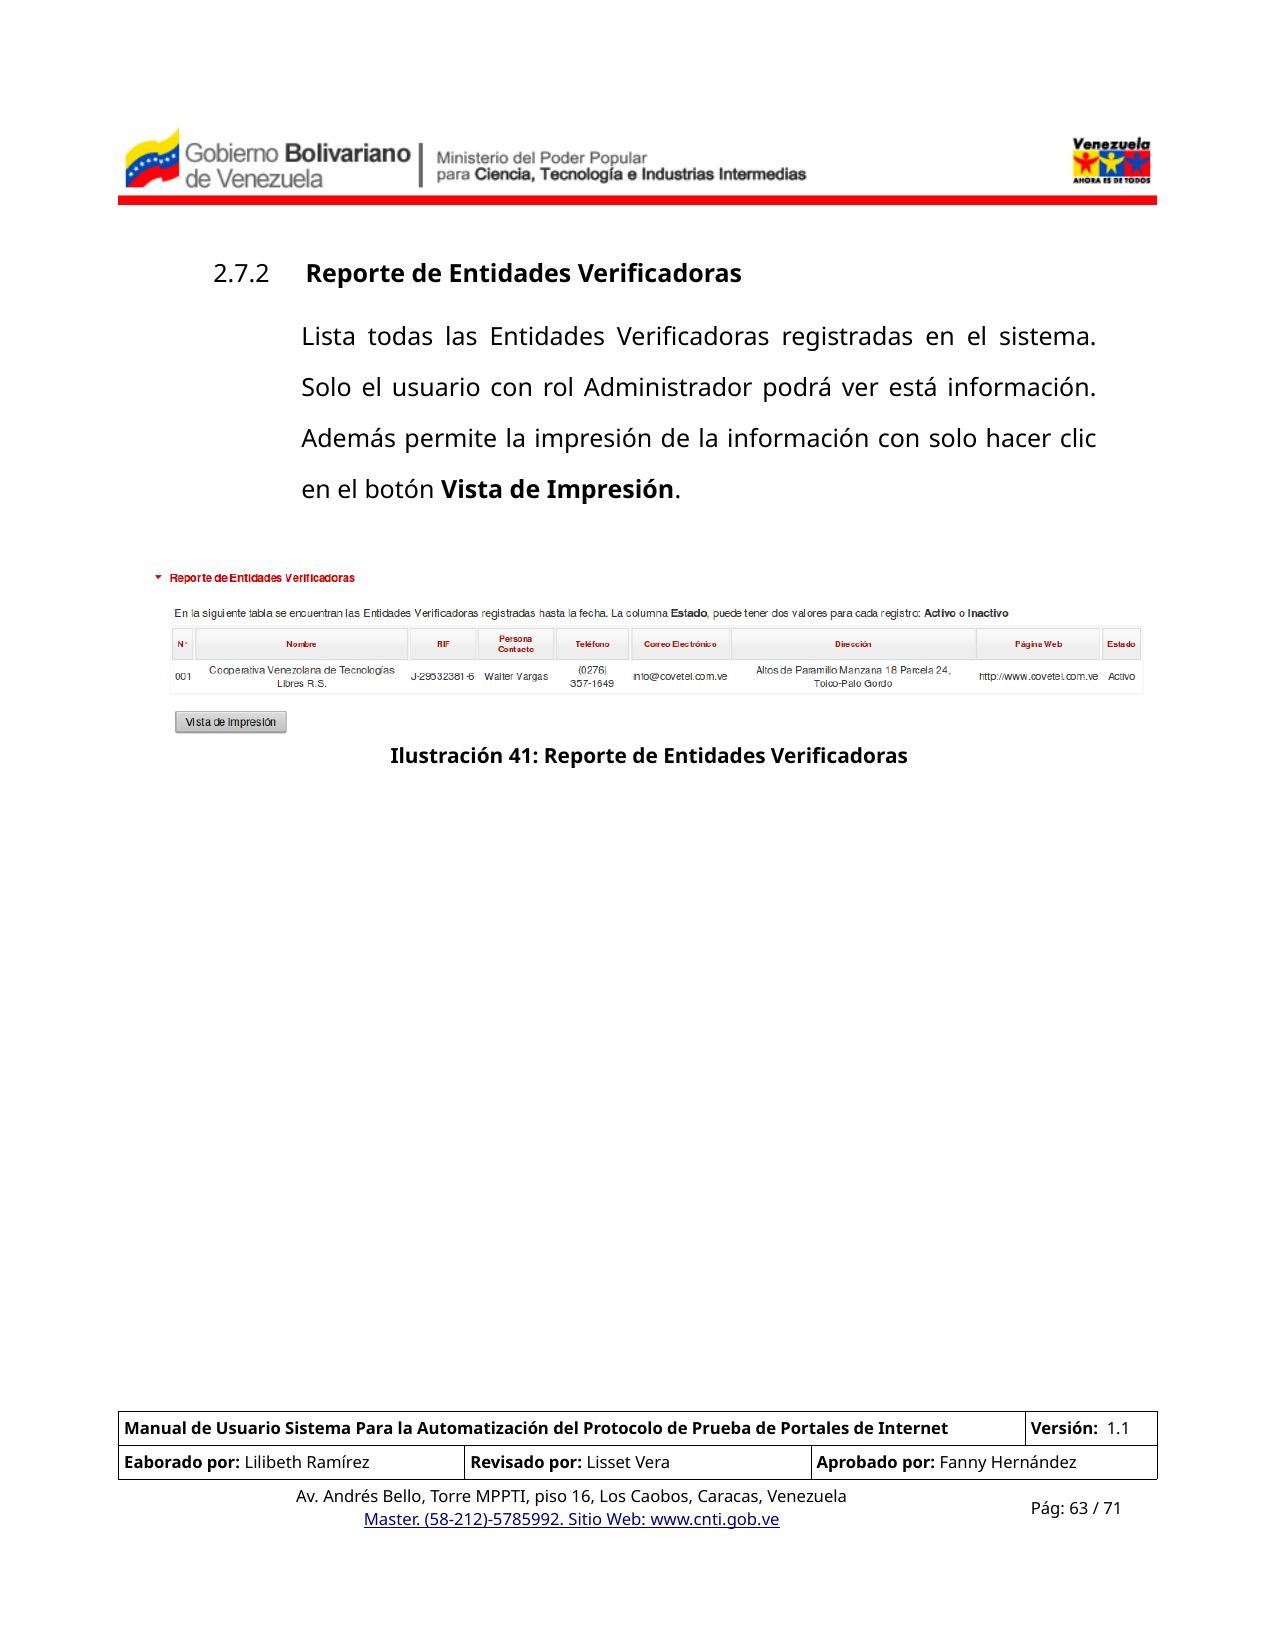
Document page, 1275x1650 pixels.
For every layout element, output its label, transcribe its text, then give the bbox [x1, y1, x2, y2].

picture [118, 119, 1157, 205]
text Ilustración 41: Reporte de Entidades Verificadoras [149, 742, 1149, 770]
picture [149, 567, 1150, 742]
subtitle Reporte de Entidades Verificadoras [118, 255, 1157, 289]
text Lista todas las Entidades Verificadoras registradas en el sistema. Solo el usuario con rol Administrador podrá ver está información. Además permite la impresión de la información con solo hacer clic en el botón Vista de Impresión. [301, 318, 1098, 505]
